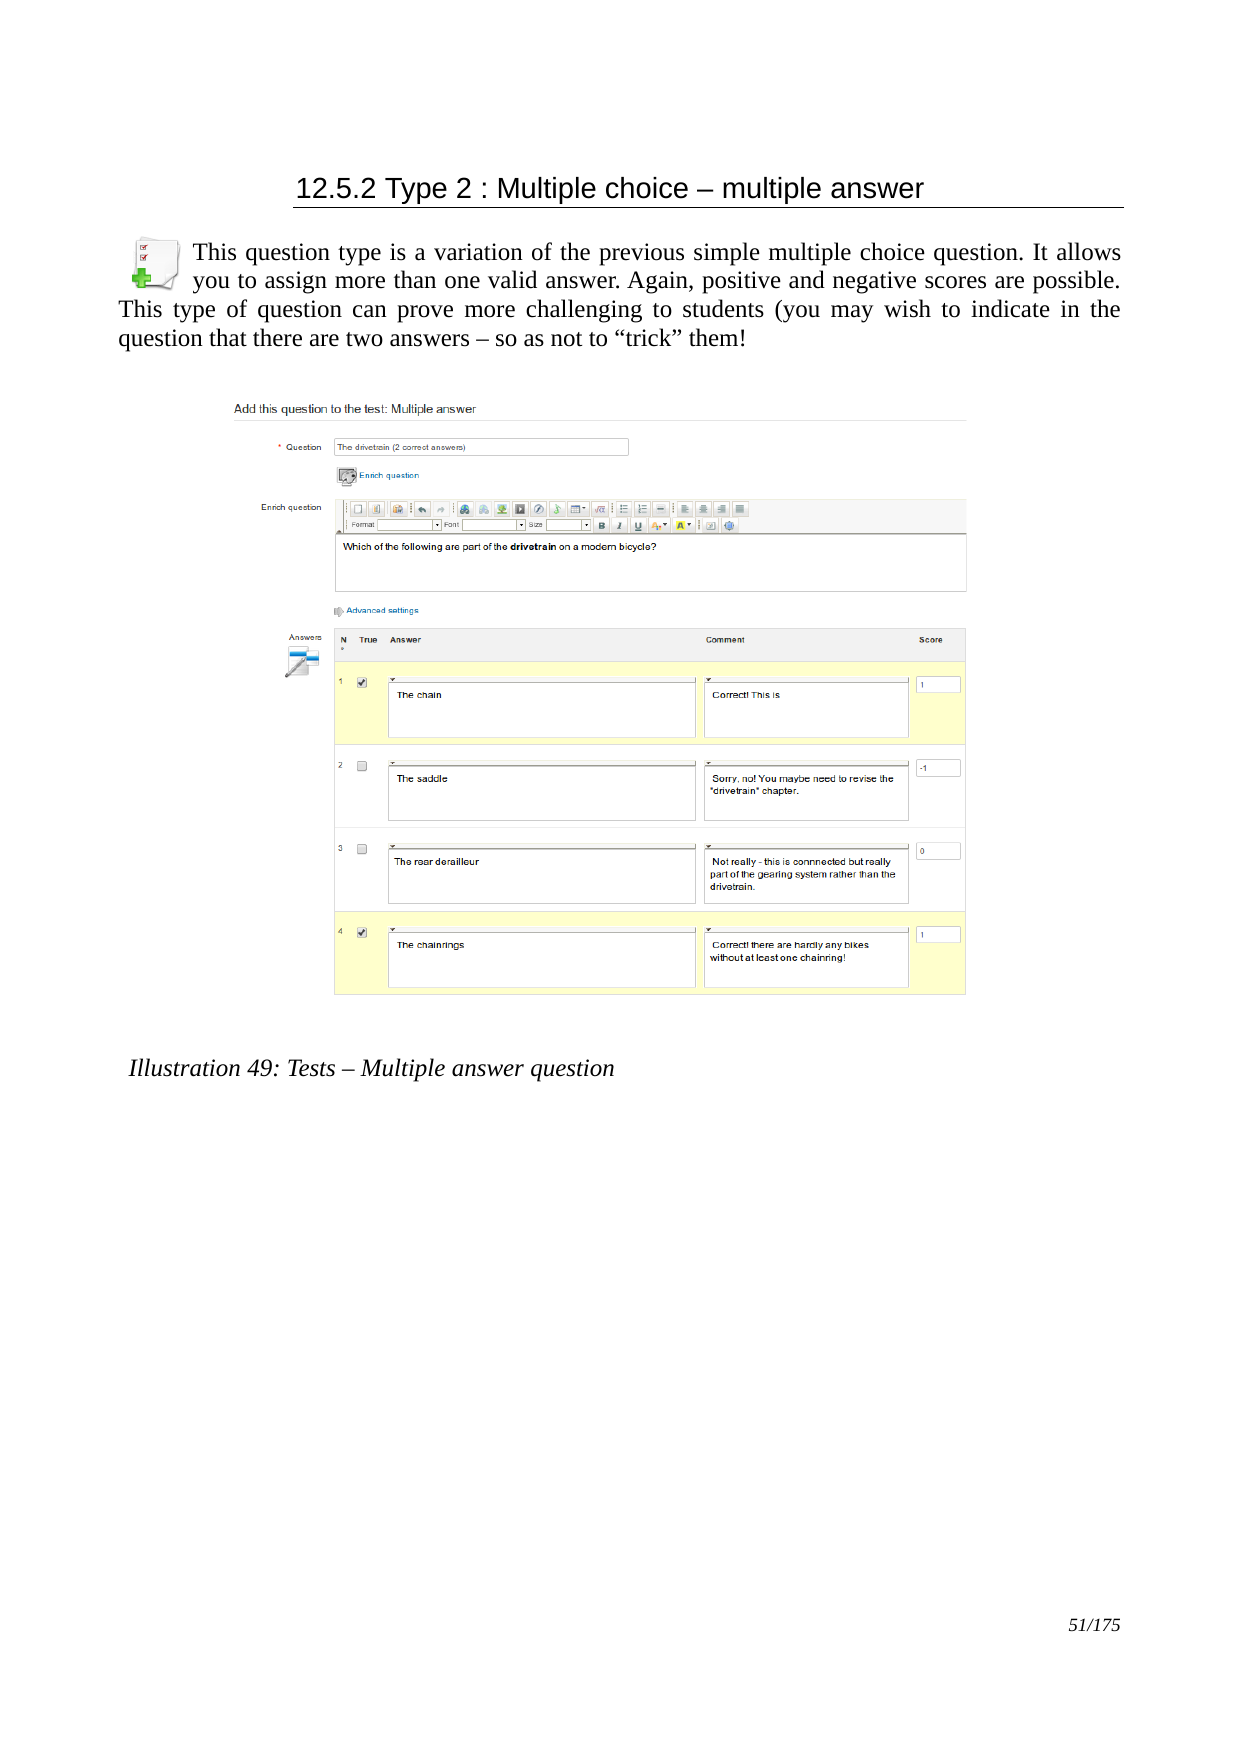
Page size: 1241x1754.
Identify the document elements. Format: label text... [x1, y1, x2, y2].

text Illustration 49: Tests – Multiple answer question [128, 1053, 1129, 1082]
picture [121, 232, 181, 292]
picture [225, 397, 982, 998]
subtitle Type 2 : Multiple choice – multiple answer [293, 172, 1124, 207]
text This question type is a variation of the previous simple multiple choice question. It allows you to assign more than one valid answer. Again, positive and negative scores are possible. This type of question can prove more challenging to students (you may wish to indicate in the question that there are two answers – so as not to “trick” them! [118, 237, 1122, 352]
